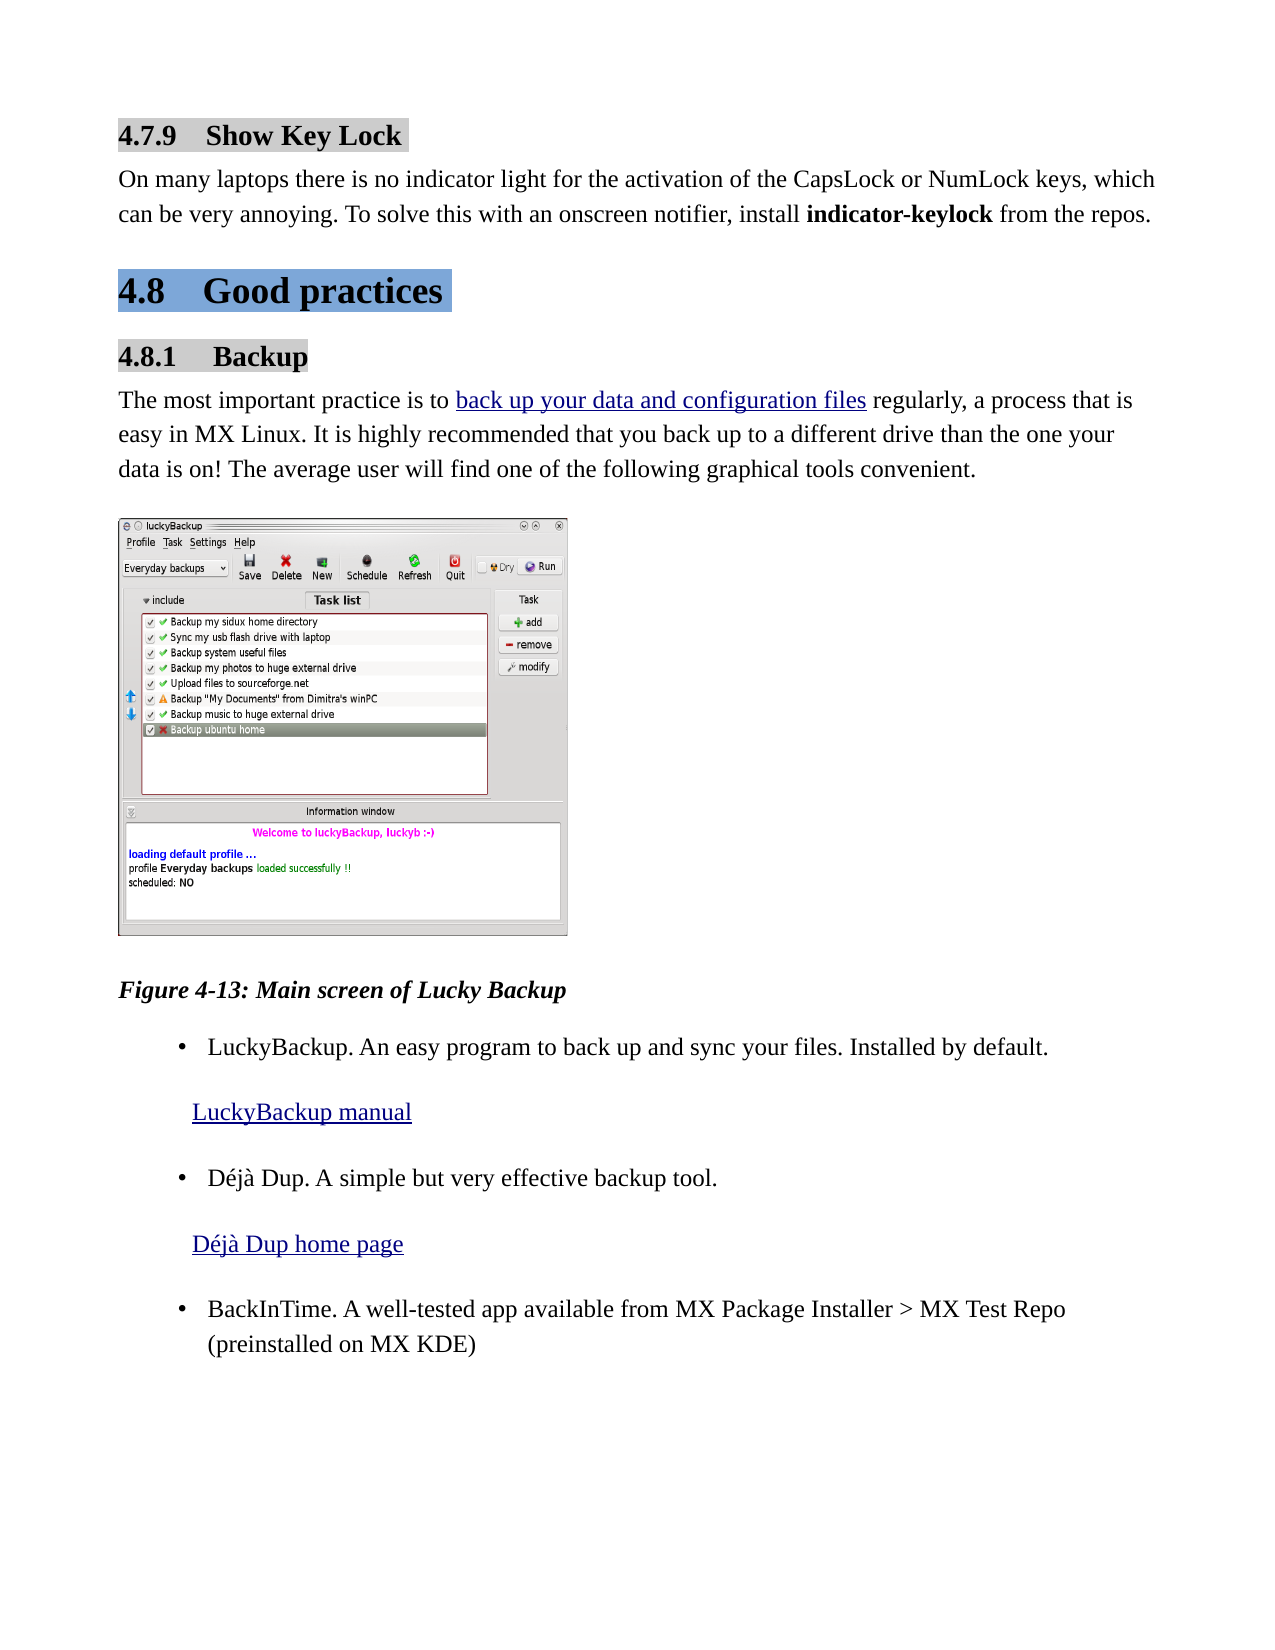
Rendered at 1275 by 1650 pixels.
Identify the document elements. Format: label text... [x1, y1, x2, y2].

text On many laptops there is no indicator light for the activation of the CapsLock or NumLock keys, which can be very annoying. To solve this with an onscreen notifier, install indicator-keylock from the repos. [118, 164, 1157, 227]
subtitle 4.8.1 Backup [308, 339, 1157, 372]
picture [118, 518, 568, 936]
list Déjà Dup. A simple but very effective backup tool. [178, 1163, 1141, 1192]
list Déjà Dup home page [162, 1229, 1157, 1258]
subtitle 4.7.9 Show Key Lock [409, 118, 1157, 152]
list BackInTime. A well-tested app available from MX Package Installer > MX Test Repo (preinstalled on MX KDE) [178, 1294, 1141, 1358]
subtitle 4.8 Good practices [118, 268, 1157, 312]
list LuckyBackup. An easy program to back up and sync your files. Installed by default. [178, 1032, 1141, 1060]
text Figure 4-13: Main screen of Lucky Backup [118, 975, 1157, 1003]
text The most important practice is to back up your data and configuration files regularly, a process that is easy in MX Linux. It is highly recommended that you back up to a different drive than the one your data is on! The average user will find one of the following graphical tools convenient. [118, 385, 1157, 482]
list LuckyBackup manual [162, 1097, 1157, 1126]
